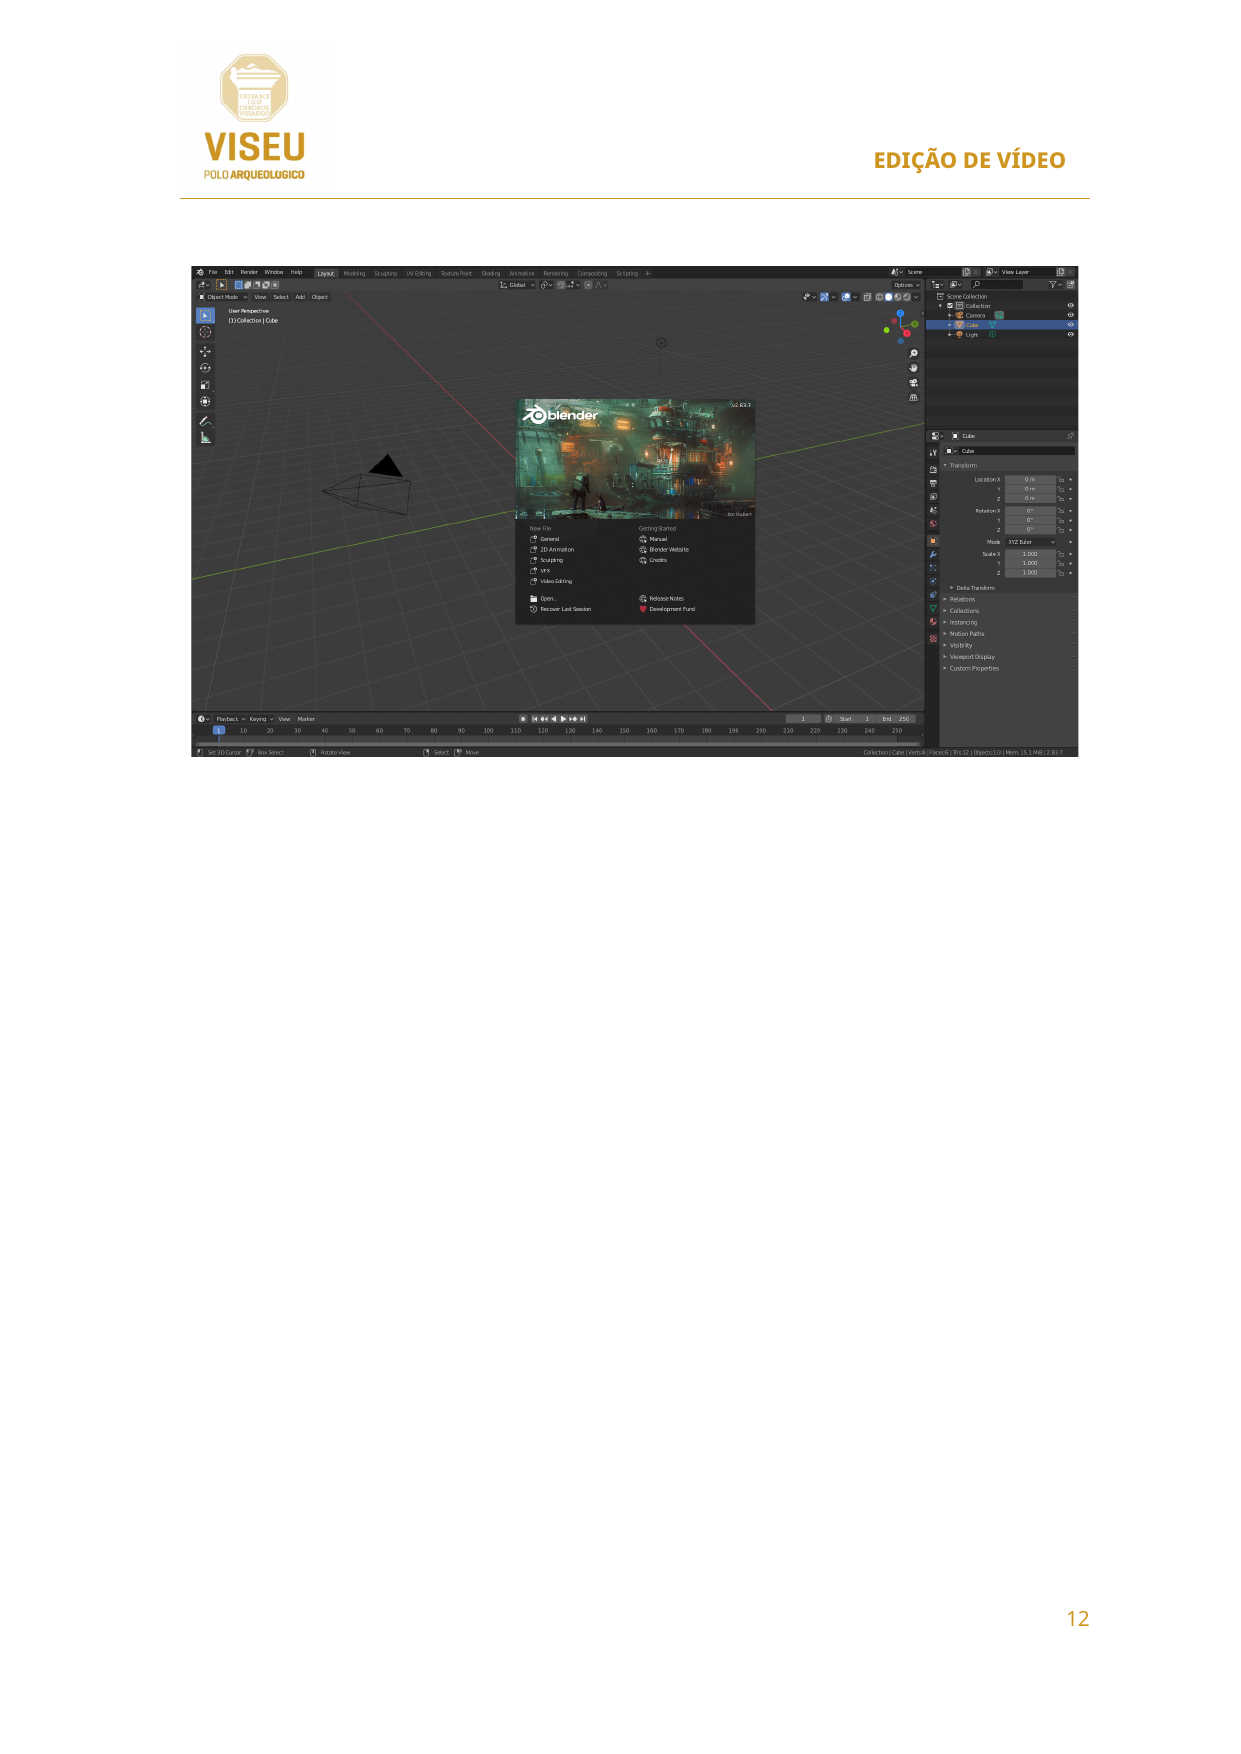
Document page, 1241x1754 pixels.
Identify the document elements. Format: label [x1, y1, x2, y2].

picture [191, 266, 1079, 757]
